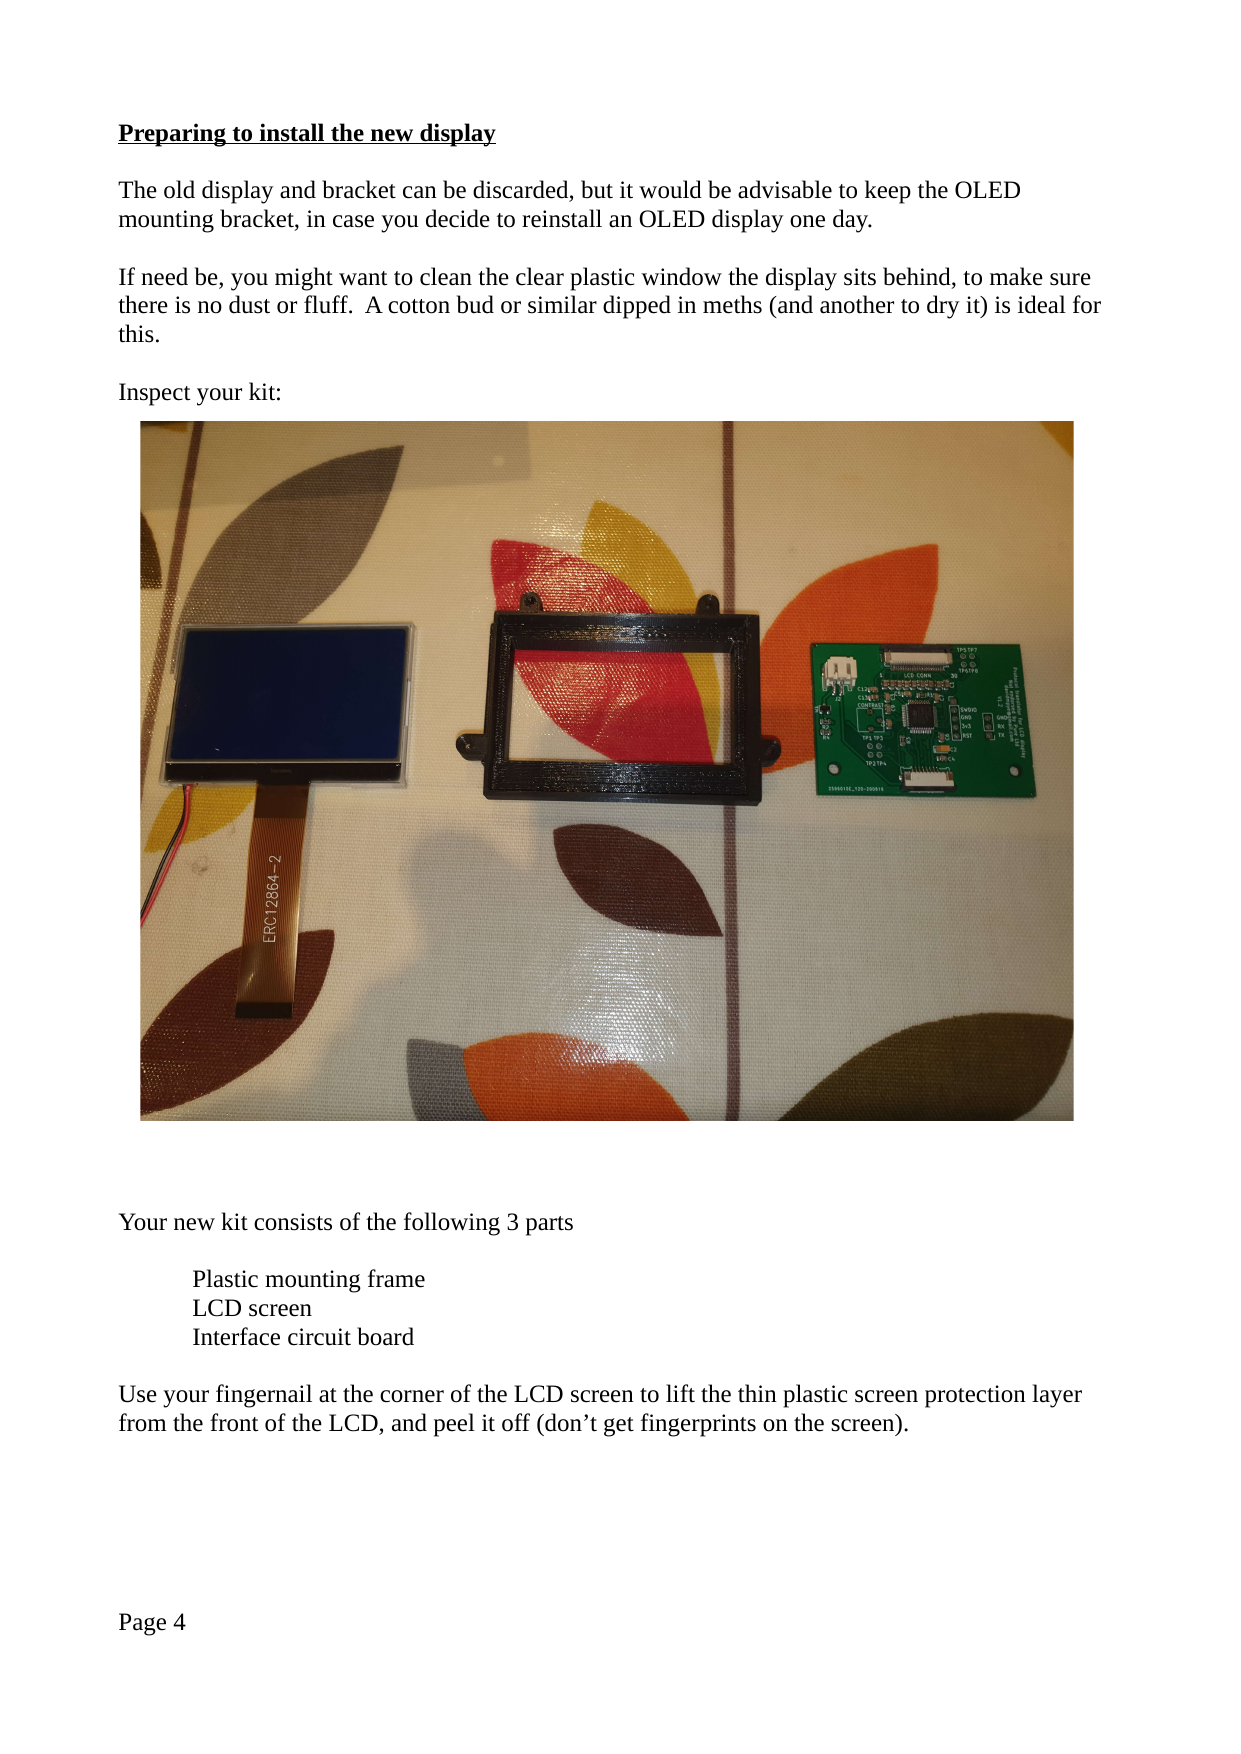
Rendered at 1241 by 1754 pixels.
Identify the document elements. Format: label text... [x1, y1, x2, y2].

text Preparing to install the new display [118, 118, 1122, 147]
text Plastic mounting frame [118, 1264, 1122, 1293]
text LCD screen [118, 1293, 1122, 1322]
text If need be, you might want to clean the clear plastic window the display sits behind, to make sure there is no dust or fluff. A cotton bud or similar dipped in meths (and another to dry it) is ideal for this. [118, 262, 1122, 348]
picture [140, 421, 1074, 1121]
text Your new kit consists of the following 3 parts [118, 1207, 1122, 1264]
text The old display and bracket can be discarded, but it would be advisable to keep the OLED mounting bracket, in case you decide to reinstall an OLED display one day. [118, 176, 1122, 233]
text Interface circuit board [118, 1322, 1122, 1351]
text Use your fingernail at the corner of the LCD screen to lift the thin plastic screen protection layer from the front of the LCD, and peel it off (don’t get fingerprints on the screen). [118, 1379, 1122, 1437]
text Inspect your kit: [118, 348, 1122, 406]
